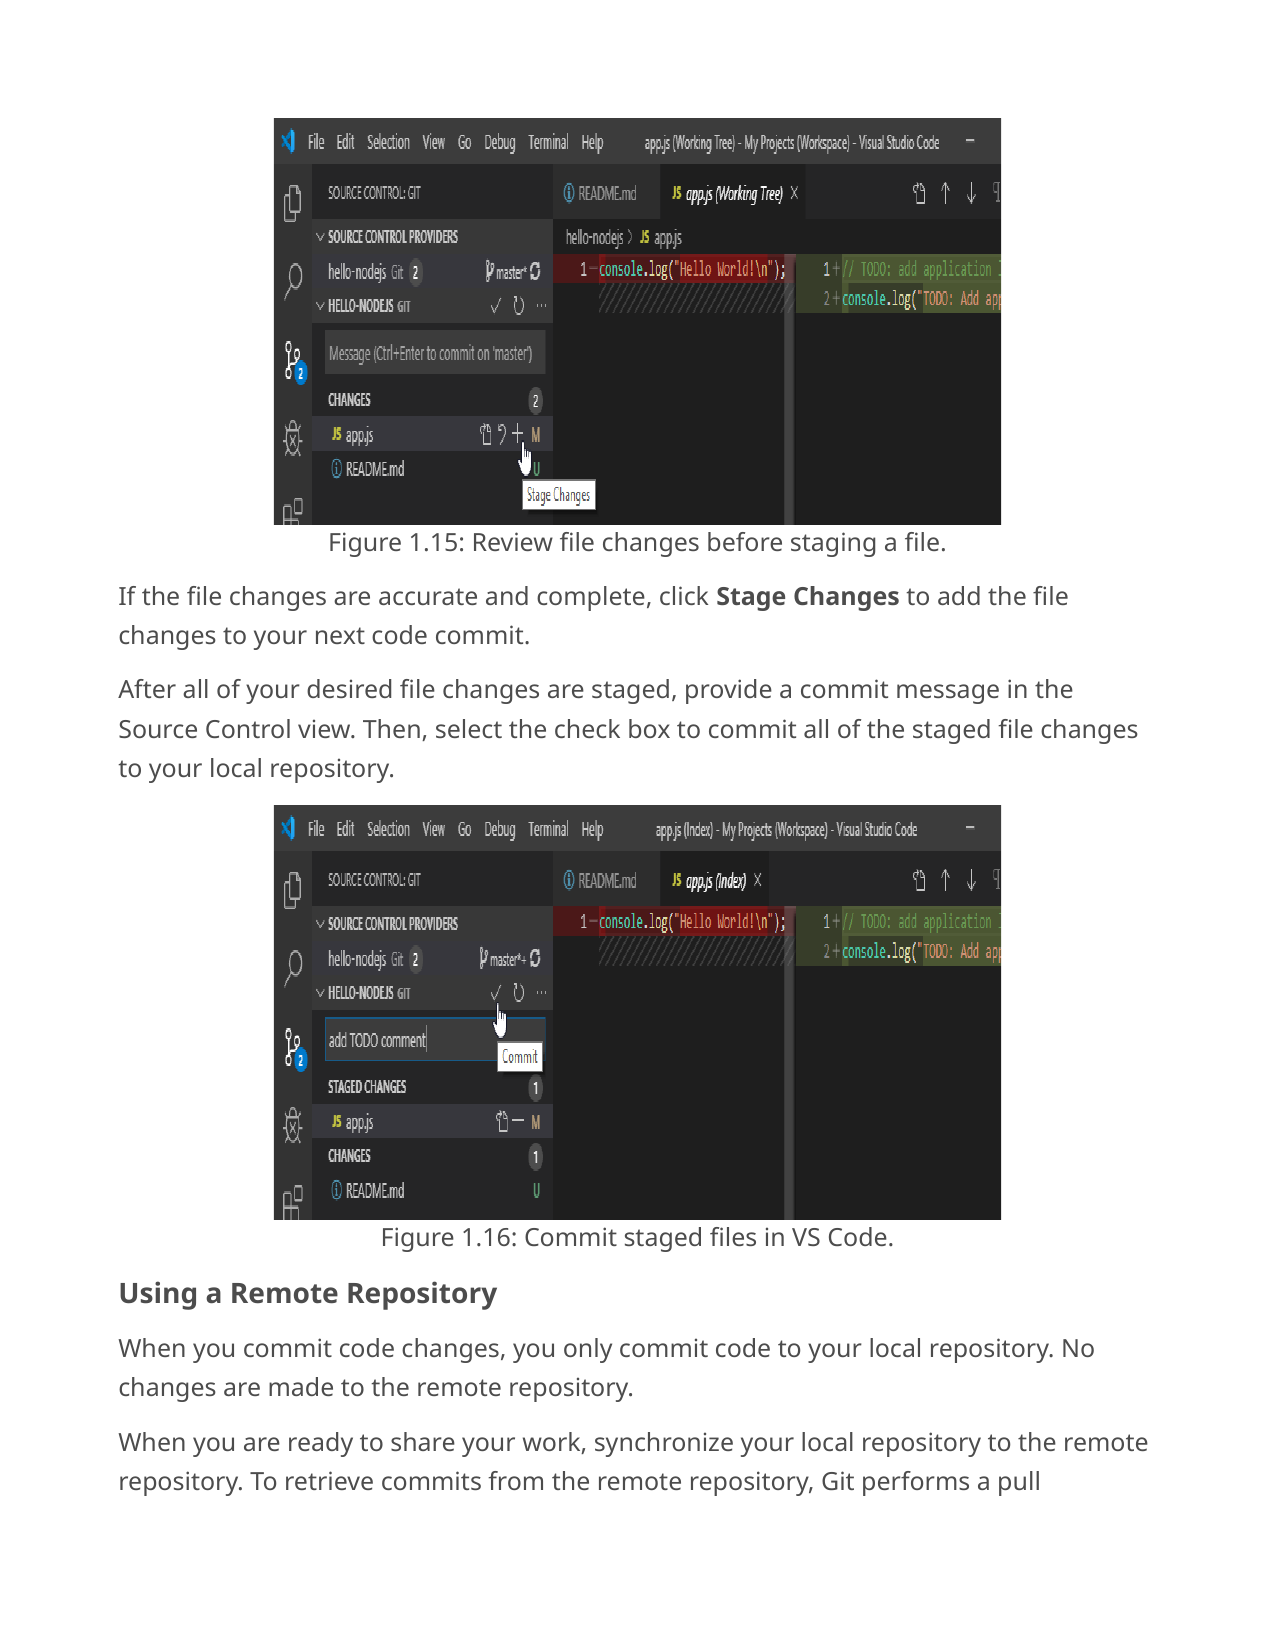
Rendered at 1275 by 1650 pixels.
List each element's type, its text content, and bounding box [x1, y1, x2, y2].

text Figure 1.15: Review file changes before staging a file. [118, 524, 1157, 558]
picture [273, 118, 1002, 525]
text After all of your desired file changes are staged, provide a commit message in the Source Control view. Then, select the check box to commit all of the staged file changes to your local repository. [118, 672, 1157, 784]
text Figure 1.16: Commit staged files in VS Code. [118, 1219, 1157, 1253]
text When you are ready to share your work, synchronize your local repository to the remote repository. To retrieve commits from the remote repository, Git performs a pull [118, 1425, 1157, 1498]
text If the file changes are accurate and complete, click Stage Changes to add the file changes to your next code commit. [118, 578, 1157, 651]
subtitle Using a Remote Repository [118, 1273, 1157, 1311]
picture [273, 805, 1002, 1220]
text When you commit code changes, you only commit code to your local repository. No changes are made to the remote repository. [118, 1331, 1157, 1404]
